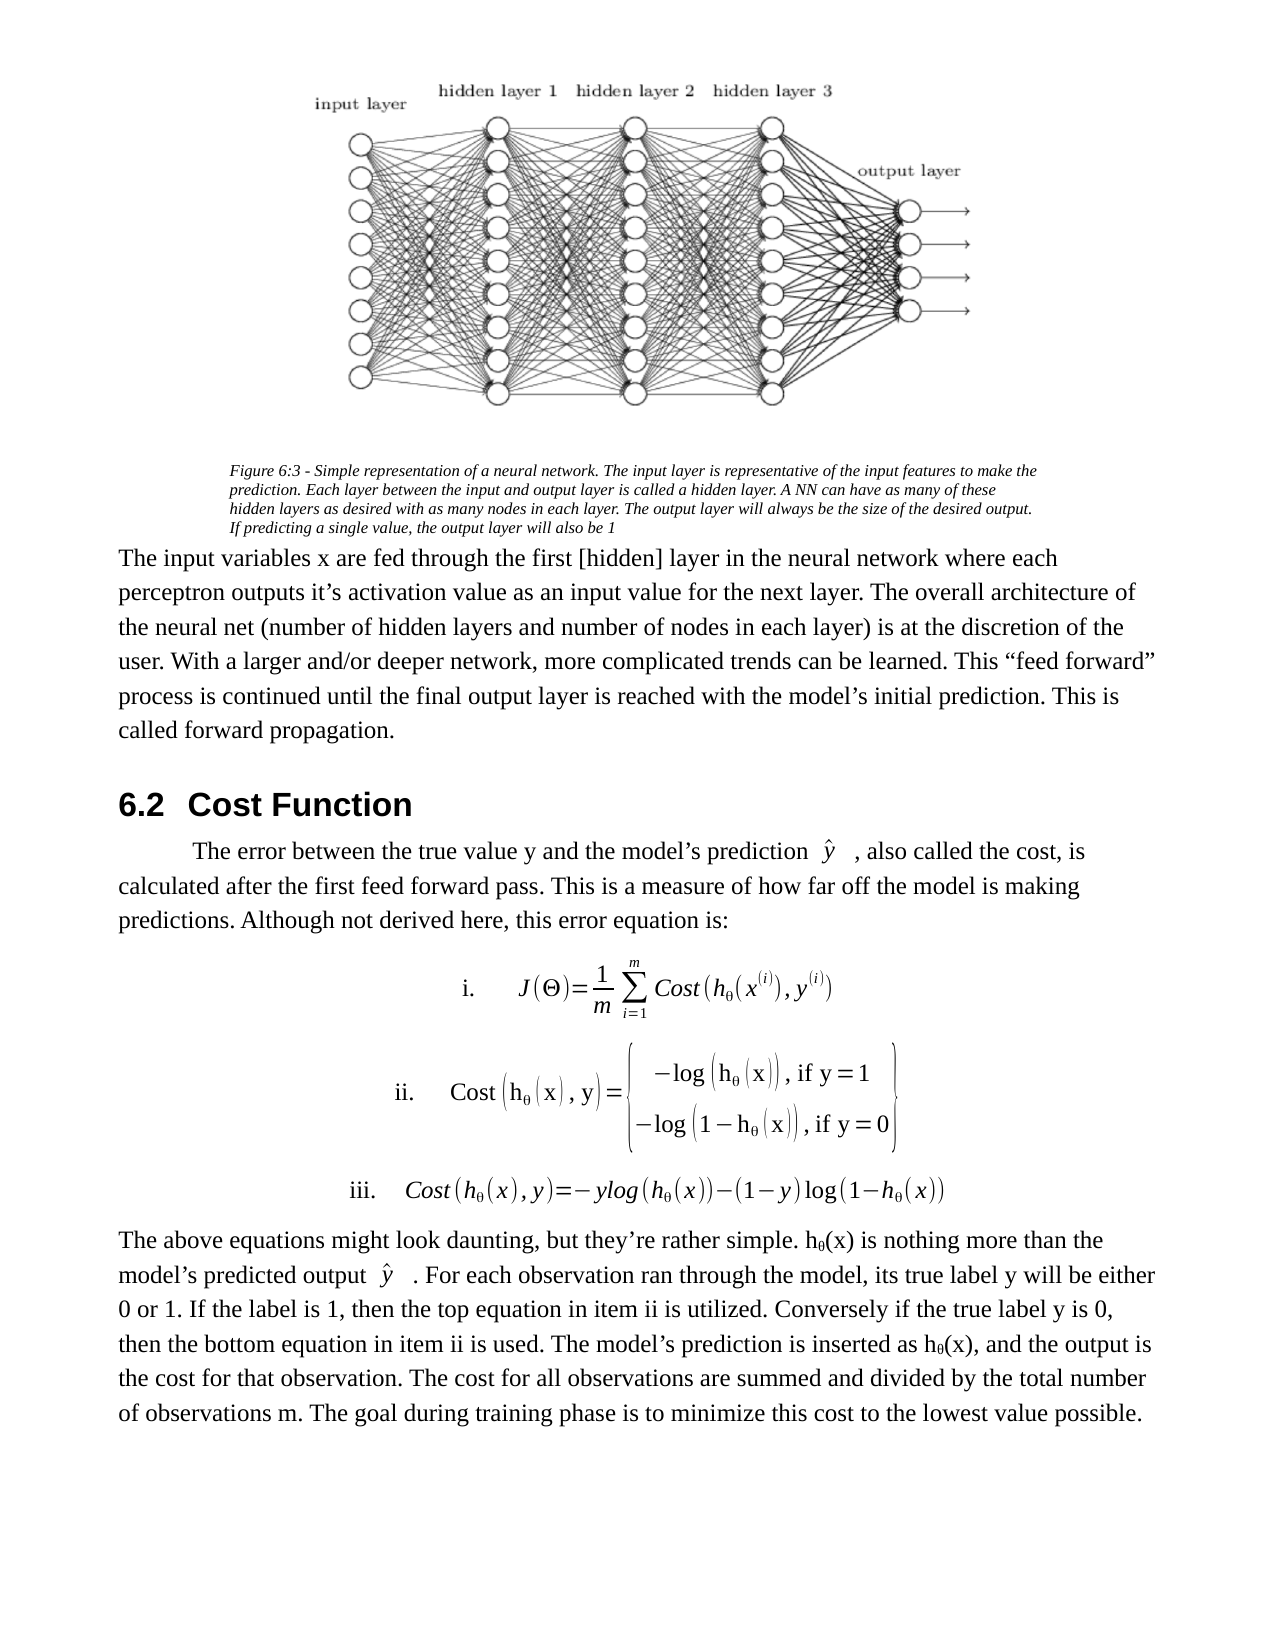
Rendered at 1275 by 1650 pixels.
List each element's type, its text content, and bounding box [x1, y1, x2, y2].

text Figure 6:3 - Simple representation of a neural network. The input layer is representative of the input features to make the prediction. Each layer between the input and output layer is called a hidden layer. A NN can have as many of these hidden layers as desired with as many nodes in each layer. The output layer will always be the size of the desired output. If predicting a single value, the output layer will also be 1 [229, 461, 1046, 537]
text The above equations might look daunting, but they’re rather simple. hθ(x) is nothing more than the model’s predicted output . For each observation ran through the model, its true label y will be either 0 or 1. If the label is 1, then the top equation in item ii is utilized. Conversely if the true label y is 0, then the bottom equation in item ii is used. The model’s prediction is inserted as hθ(x), and the output is the cost for that observation. The cost for all observations are summed and divided by the total number of observations m. The goal during training phase is to minimize this cost to the lowest value possible. [118, 1226, 1157, 1427]
subtitle Cost Function [118, 785, 1157, 824]
text The input variables x are fed through the first [hidden] layer in the neural network where each perceptron outputs it’s activation value as an input value for the next layer. The overall architecture of the neural net (number of hidden layers and number of nodes in each layer) is at the discretion of the user. With a larger and/or deeper network, more complicated trends can be learned. This “feed forward” process is continued until the final output layer is reached with the model’s initial prediction. This is called forward propagation. [118, 90, 1157, 744]
picture [229, 23, 1046, 461]
text The error between the true value y and the model’s prediction , also called the cost, is calculated after the first feed forward pass. This is a measure of how far off the model is making predictions. Although not derived here, this error equation is: [118, 836, 1157, 934]
